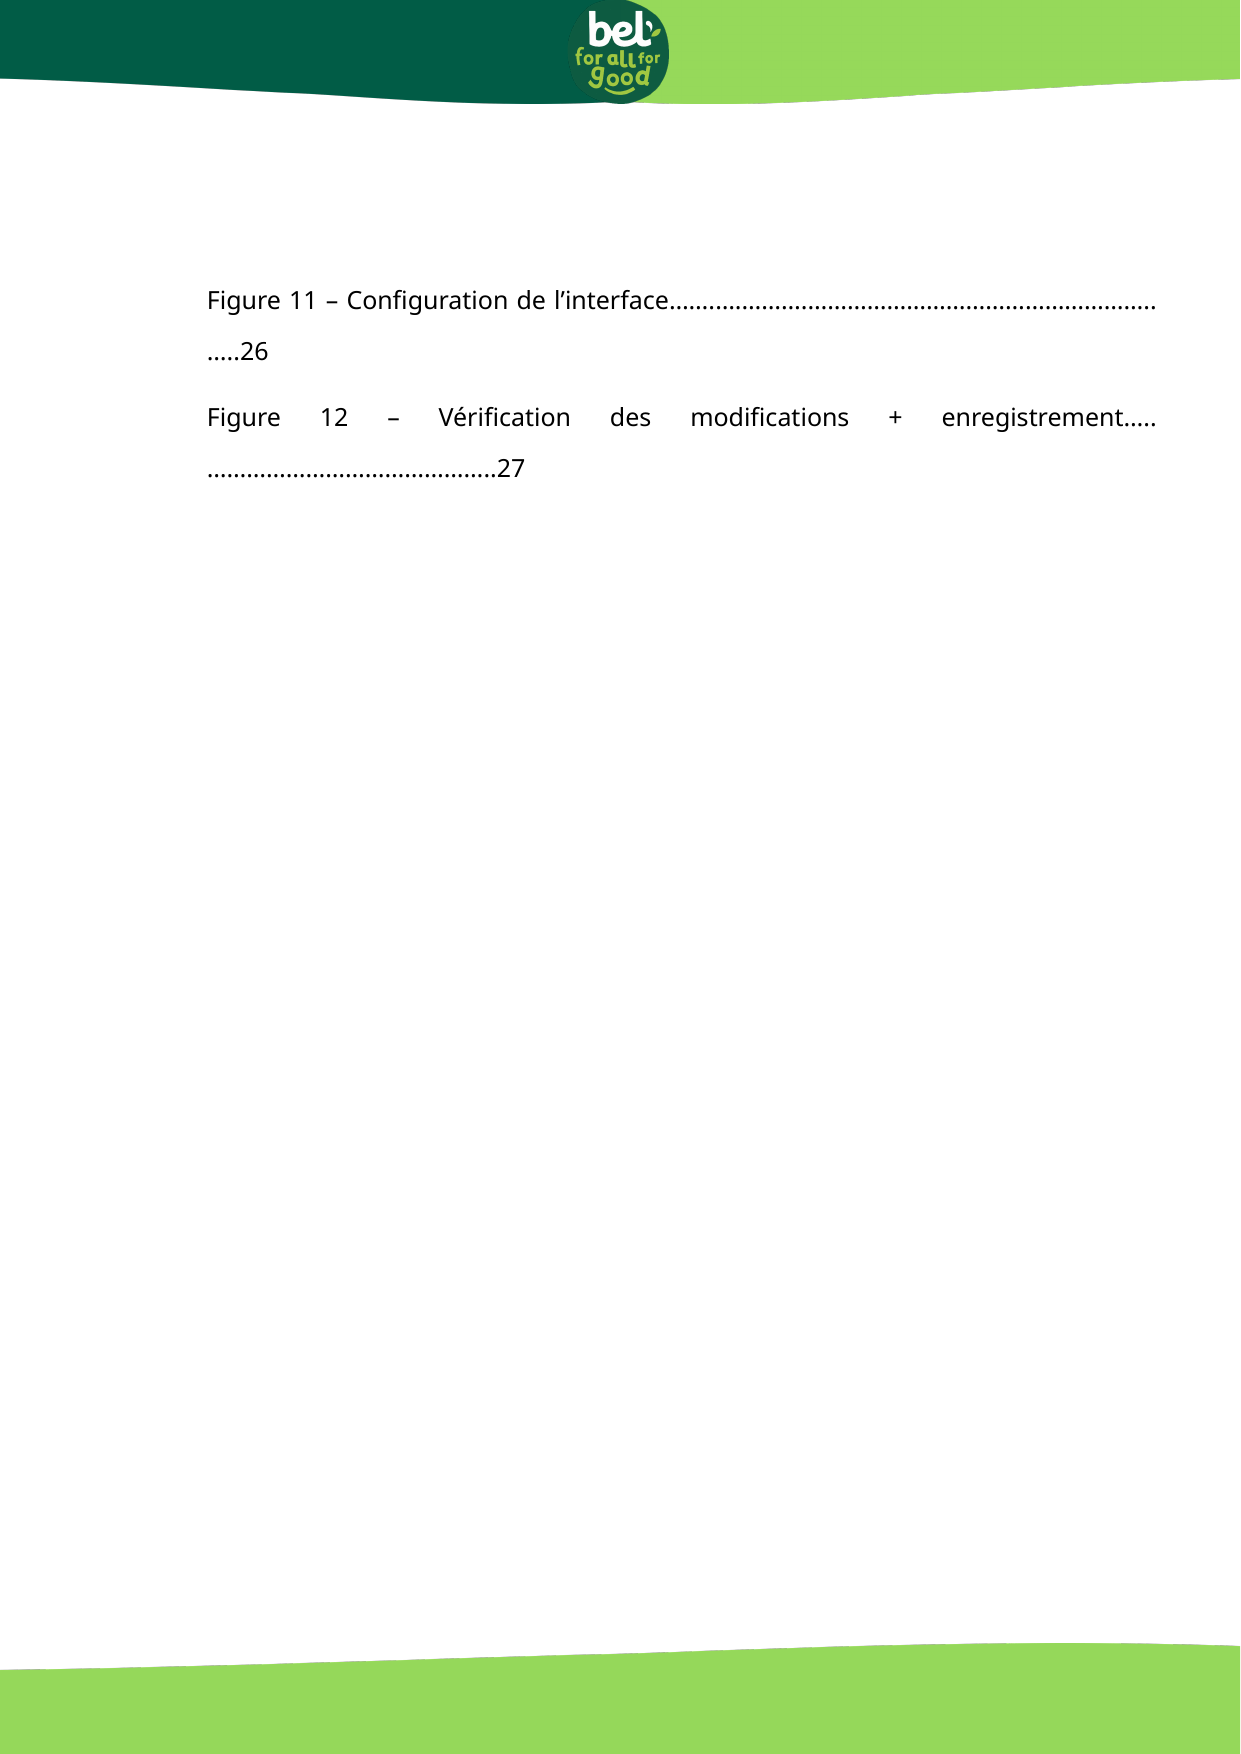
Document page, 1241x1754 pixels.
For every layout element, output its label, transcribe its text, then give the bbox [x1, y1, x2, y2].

text Figure 11 – Configuration de l’interface…….….……….……………………………………………..…..26 [177, 235, 1181, 352]
picture [0, 1643, 1241, 1754]
picture [0, 0, 1240, 104]
text Figure 12 – Vérification des modifications + enregistrement…..……………………………………..27 [177, 352, 1181, 484]
